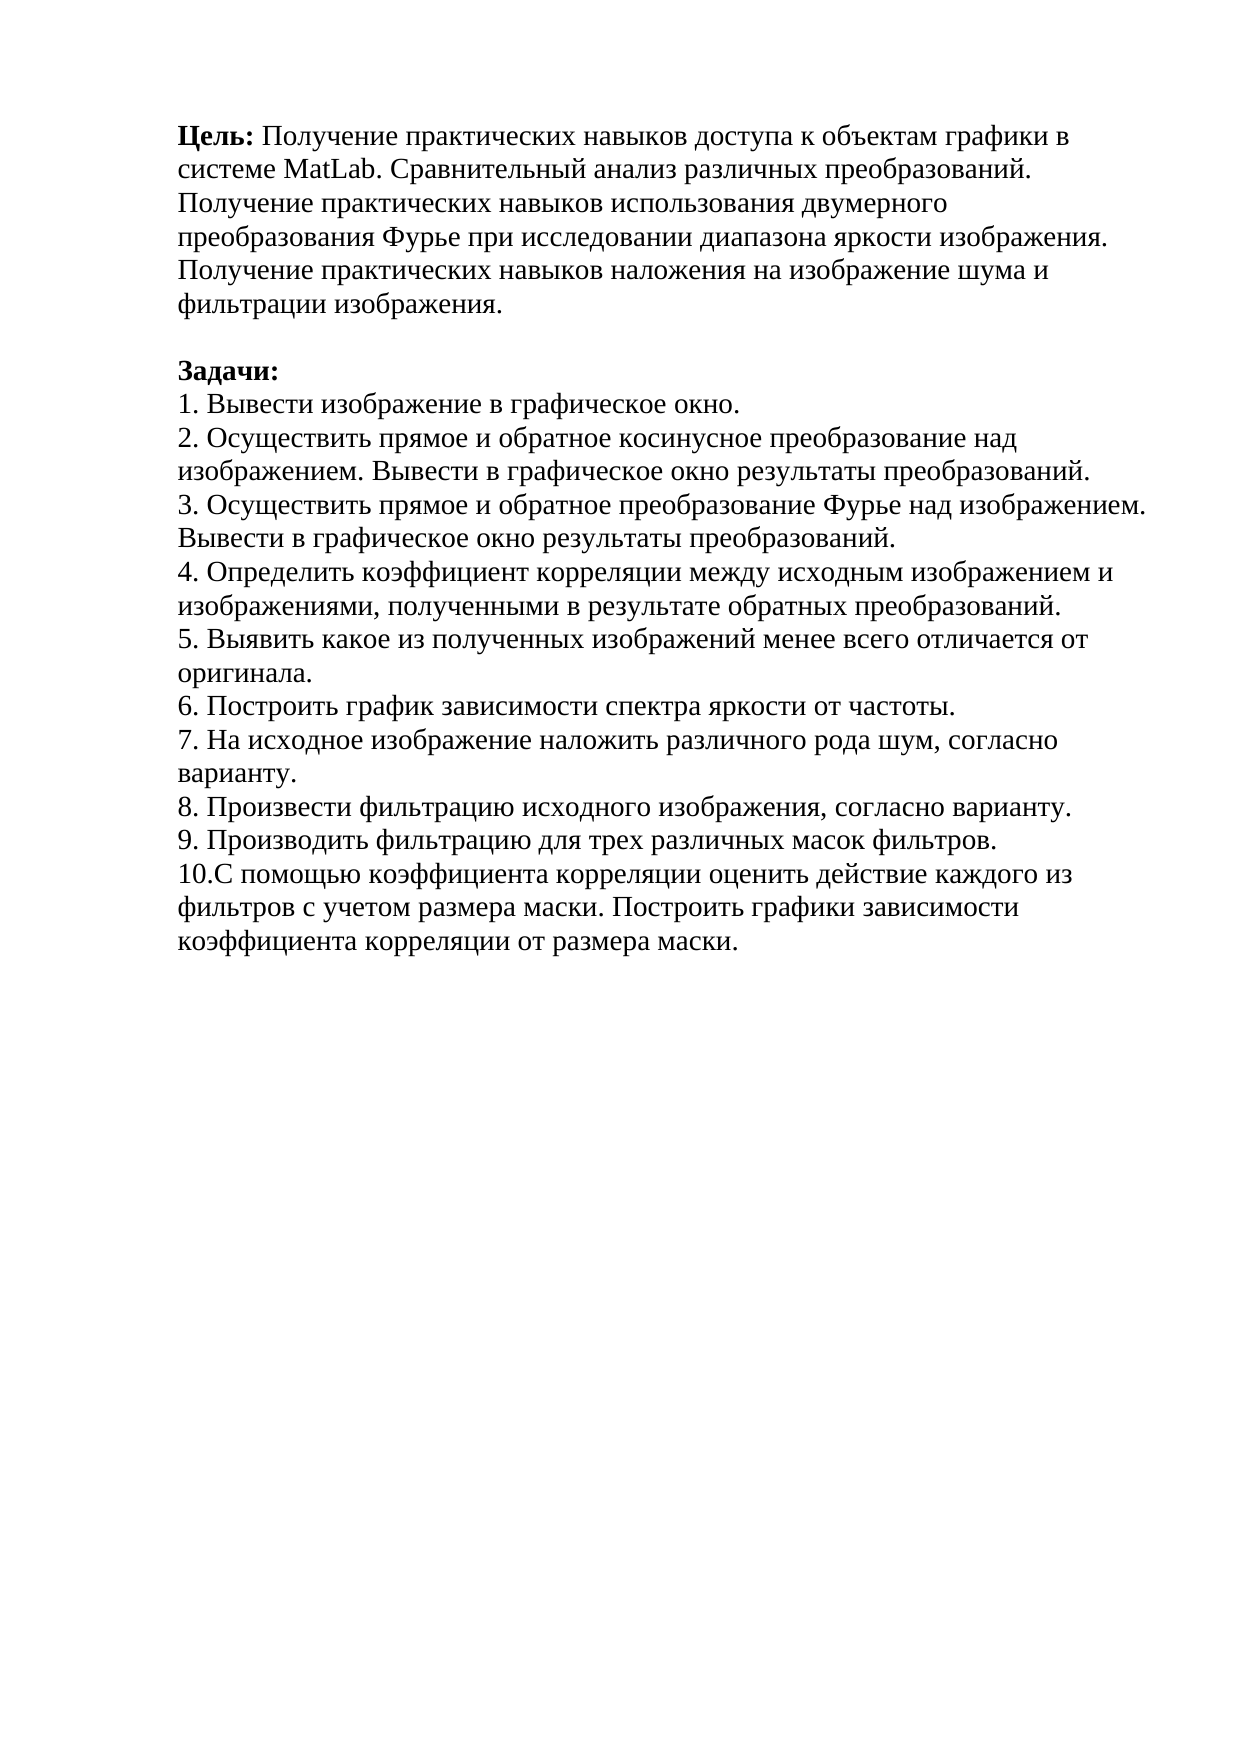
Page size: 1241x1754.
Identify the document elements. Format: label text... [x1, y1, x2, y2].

text 9. Производить фильтрацию для трех различных масок фильтров. [177, 822, 1152, 856]
text Цель: Получение практических навыков доступа к объектам графики в системе MatLab. Сравнительный анализ различных преобразований. Получение практических навыков использования двумерного преобразования Фурье при исследовании диапазона яркости изображения. Получение практических навыков наложения на изображение шума и фильтрации изображения. [177, 118, 1152, 319]
text 1. Вывести изображение в графическое окно. [177, 386, 1152, 420]
text 6. Построить график зависимости спектра яркости от частоты. [177, 688, 1152, 722]
text 5. Выявить какое из полученных изображений менее всего отличается от оригинала. [177, 621, 1152, 688]
text 10.С помощью коэффициента корреляции оценить действие каждого из фильтров с учетом размера маски. Построить графики зависимости коэффициента корреляции от размера маски. [177, 856, 1152, 957]
text 3. Осуществить прямое и обратное преобразование Фурье над изображением. Вывести в графическое окно результаты преобразований. [177, 487, 1152, 554]
text 8. Произвести фильтрацию исходного изображения, согласно варианту. [177, 789, 1152, 822]
text 4. Определить коэффициент корреляции между исходным изображением и изображениями, полученными в результате обратных преобразований. [177, 554, 1152, 621]
text 7. На исходное изображение наложить различного рода шум, согласно варианту. [177, 722, 1152, 789]
text Задачи: [177, 353, 1152, 386]
text 2. Осуществить прямое и обратное косинусное преобразование над изображением. Вывести в графическое окно результаты преобразований. [177, 420, 1152, 487]
